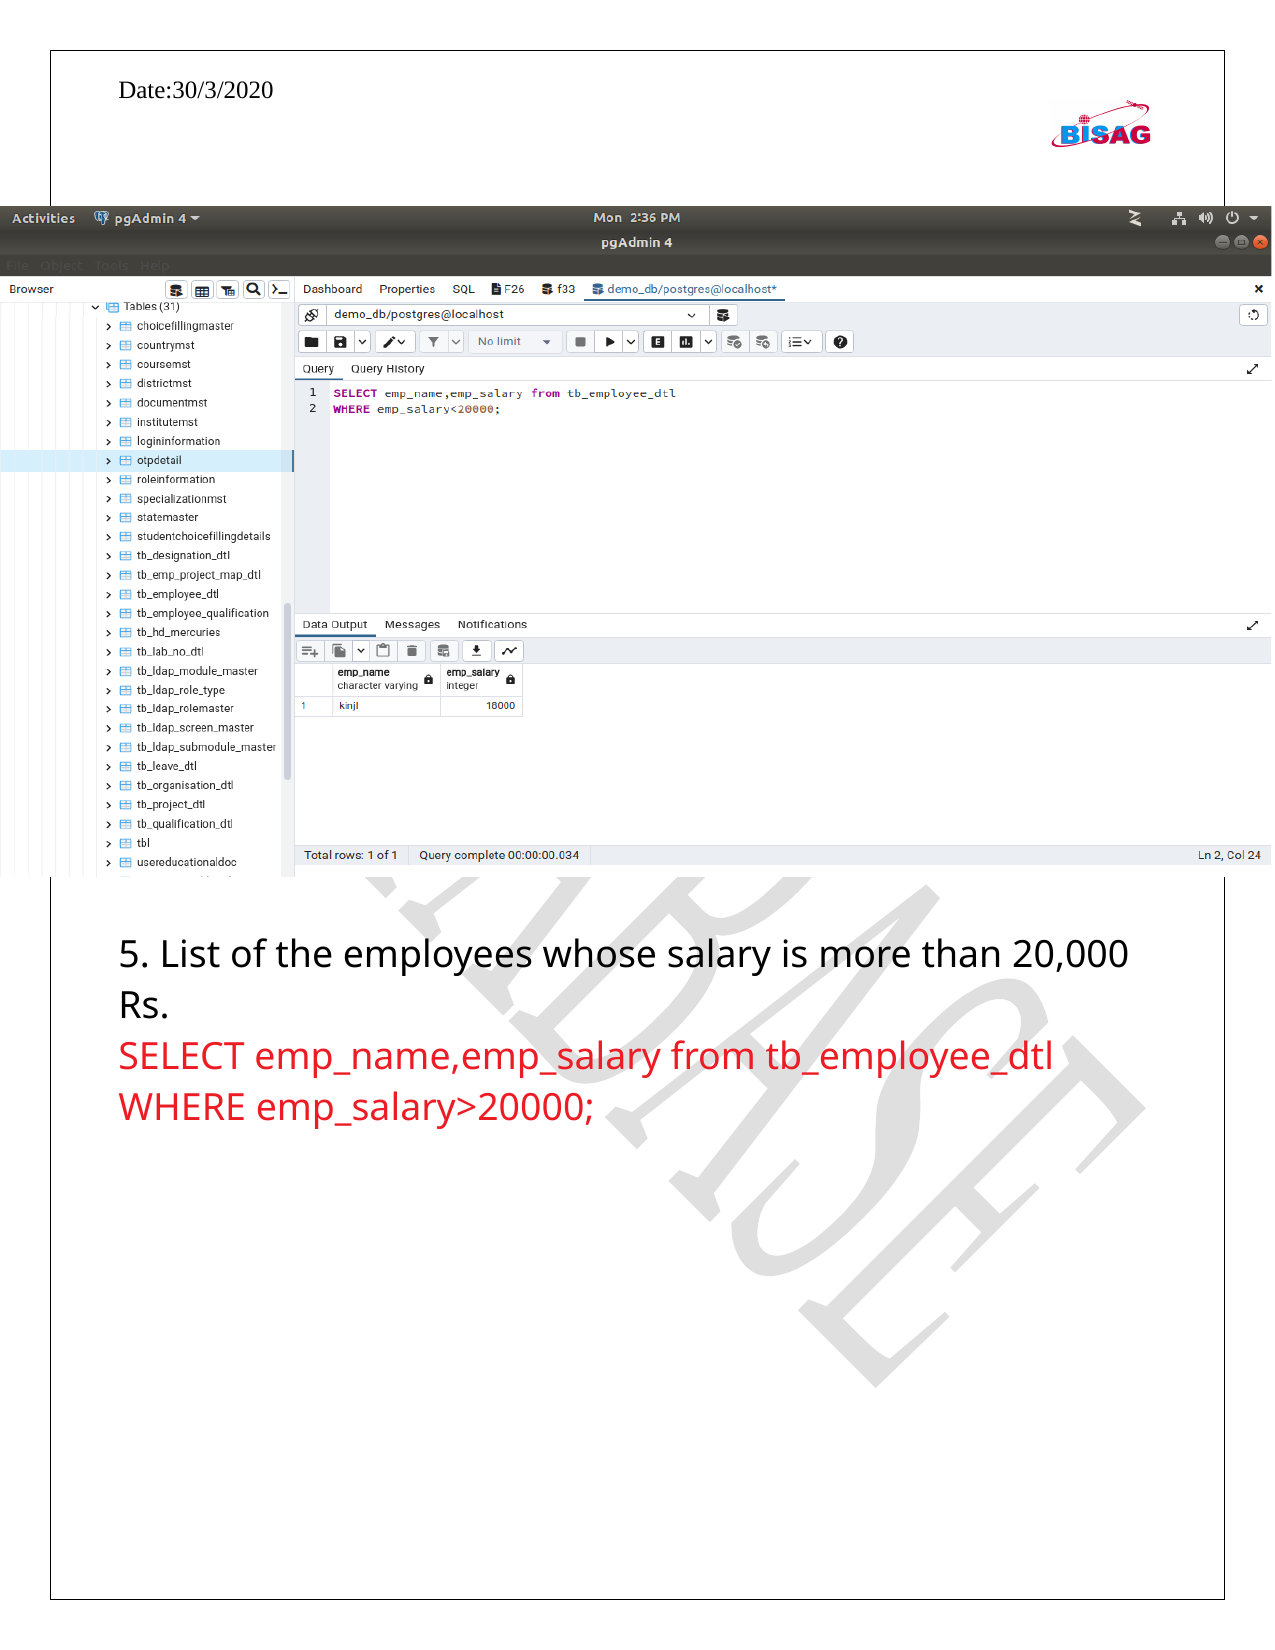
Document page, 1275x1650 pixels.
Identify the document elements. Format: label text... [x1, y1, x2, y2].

picture [0, 206, 1272, 877]
text SELECT emp_name,emp_salary from tb_employee_dtl [751, 1029, 813, 1065]
text [641, 1080, 767, 1131]
text [763, 1080, 885, 1131]
text 5. List of the employees whose salary is more than 20,000 Rs. [555, 927, 696, 1029]
text 5. List of the employees whose salary is more than 20,000 Rs. [677, 927, 869, 1029]
text WHERE emp_salary>20000; [118, 1080, 672, 1131]
text SELECT emp_name,emp_salary from tb_employee_dtl [922, 1029, 1020, 1080]
text [1119, 1080, 1157, 1131]
text [1032, 1082, 1116, 1131]
text SELECT emp_name,emp_salary from tb_employee_dtl [608, 1029, 738, 1080]
text SELECT emp_name,emp_salary from tb_employee_dtl [802, 1029, 923, 1080]
text 5. List of the employees whose salary is more than 20,000 Rs. [951, 1000, 1020, 1029]
text [919, 1080, 1051, 1131]
text 5. List of the employees whose salary is more than 20,000 Rs. [118, 927, 626, 1029]
text SELECT emp_name,emp_salary from tb_employee_dtl [693, 1052, 758, 1080]
picture [1048, 98, 1154, 149]
text SELECT emp_name,emp_salary from tb_employee_dtl [118, 1029, 566, 1080]
text SELECT emp_name,emp_salary from tb_employee_dtl [555, 1029, 643, 1058]
text 5. List of the employees whose salary is more than 20,000 Rs. [841, 927, 1157, 1029]
text SELECT emp_name,emp_salary from tb_employee_dtl [992, 1029, 1157, 1080]
text 5. List of the employees whose salary is more than 20,000 Rs. [758, 954, 860, 1029]
